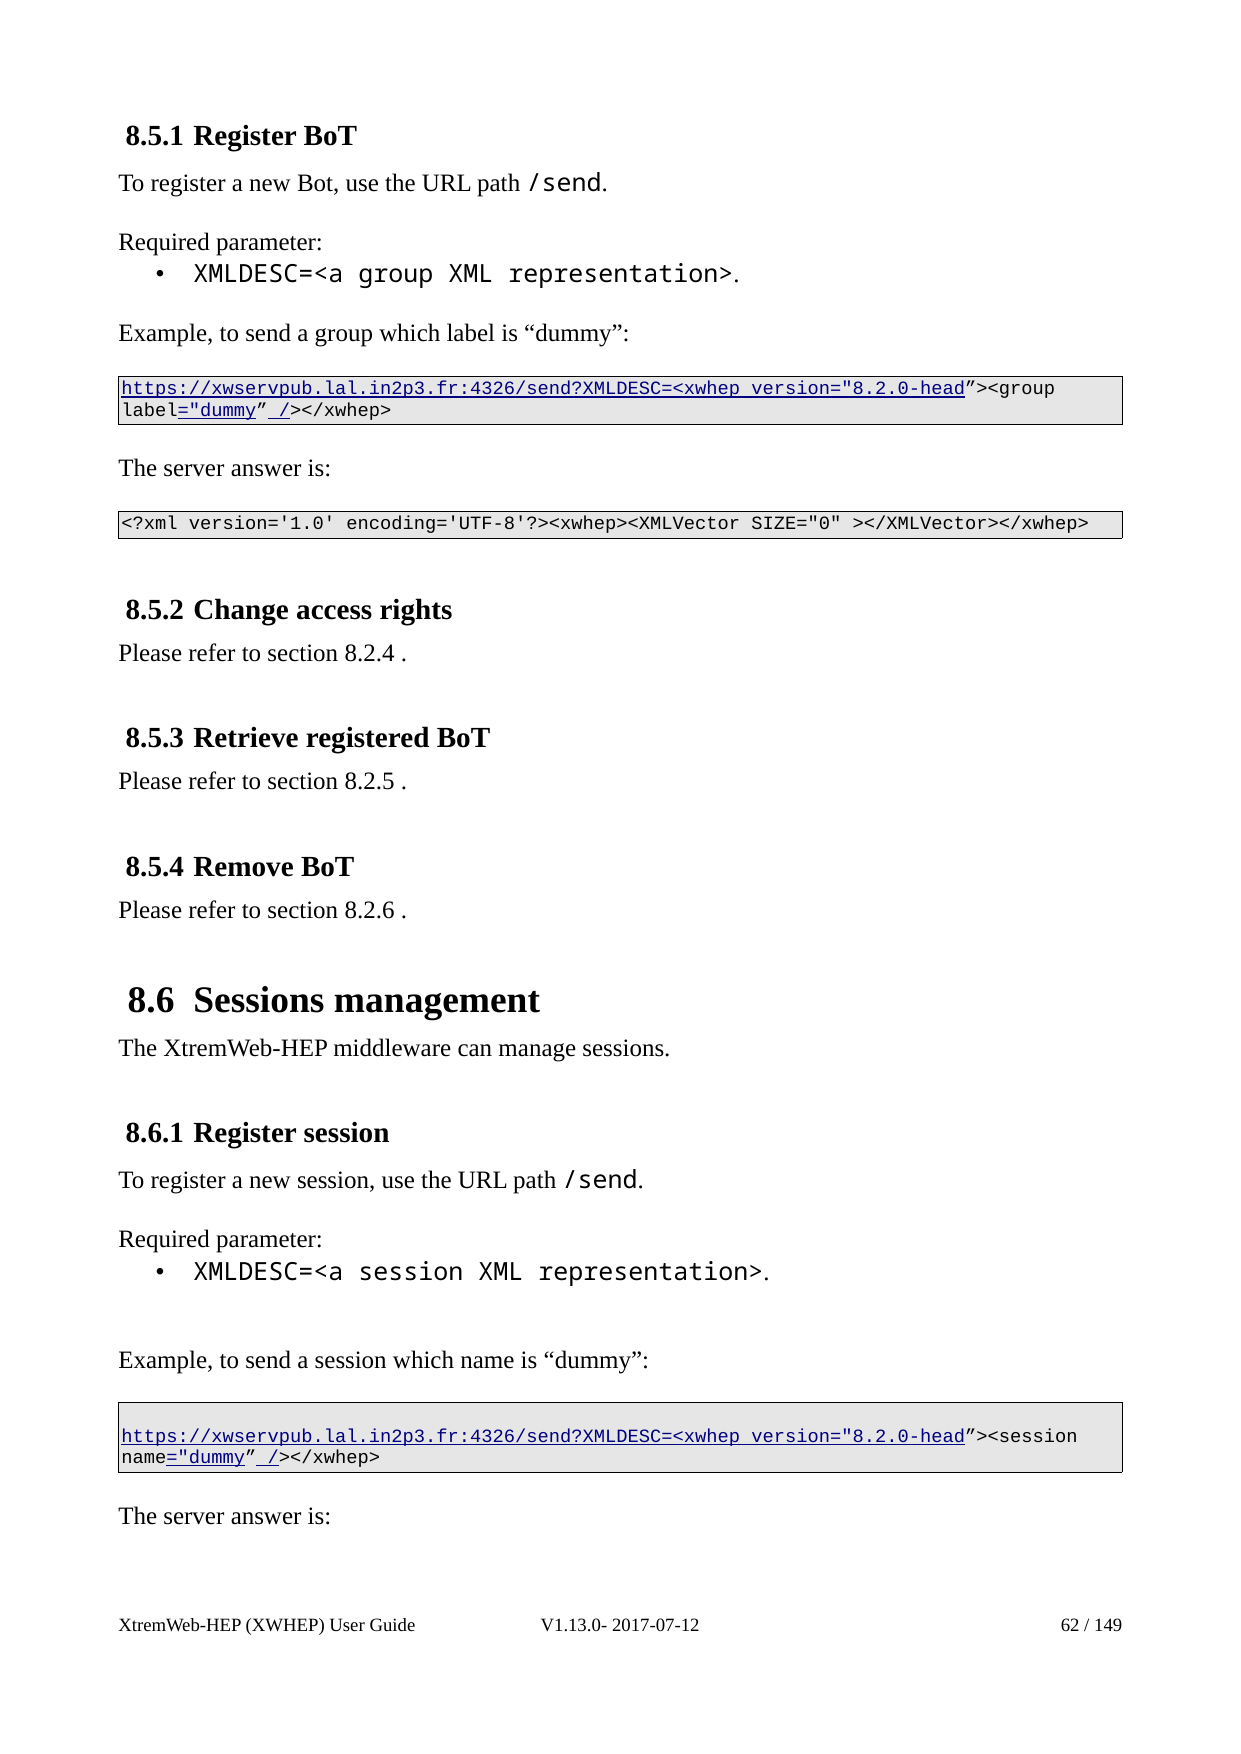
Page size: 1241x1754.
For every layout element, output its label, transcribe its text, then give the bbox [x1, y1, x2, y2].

text https://xwservpub.lal.in2p3.fr:4326/send?XMLDESC=<xwhep version="8.2.0-head”><group label="dummy” /></xwhep> [119, 377, 1122, 424]
text The XtremWeb-HEP middleware can manage sessions. [118, 1033, 1122, 1062]
list XMLDESC=<a session XML representation>. [156, 1253, 1122, 1287]
text Required parameter: [118, 227, 1122, 256]
subtitle Change access rights [118, 592, 1122, 625]
text Please refer to section8.2.5. [118, 766, 1122, 795]
subtitle Register session [118, 1116, 1122, 1149]
text To register a new Bot, use the URL path /send. [118, 164, 1122, 198]
text The server answer is: [118, 1501, 1122, 1529]
text Please refer to section8.2.6. [118, 895, 1122, 924]
text <?xml version='1.0' encoding='UTF-8'?><xwhep><XMLVector SIZE="0" ></XMLVector></xwhep> [119, 512, 1122, 538]
text To register a new session, use the URL path /send. [118, 1162, 1122, 1196]
list XMLDESC=<a group XML representation>. [156, 256, 1122, 290]
subtitle Remove BoT [118, 849, 1122, 882]
text Example, to send a session which name is “dummy”: [118, 1345, 1122, 1373]
text Please refer to section8.2.4. [118, 638, 1122, 667]
text Example, to send a group which label is “dummy”: [118, 318, 1122, 347]
subtitle Sessions management [118, 977, 1122, 1021]
text The server answer is: [118, 453, 1122, 482]
subtitle Retrieve registered BoT [118, 720, 1122, 754]
text https://xwservpub.lal.in2p3.fr:4326/send?XMLDESC=<xwhep version="8.2.0-head”><session name="dummy” /></xwhep> [119, 1423, 1122, 1472]
text Required parameter: [118, 1224, 1122, 1253]
subtitle Register BoT [118, 118, 1122, 152]
